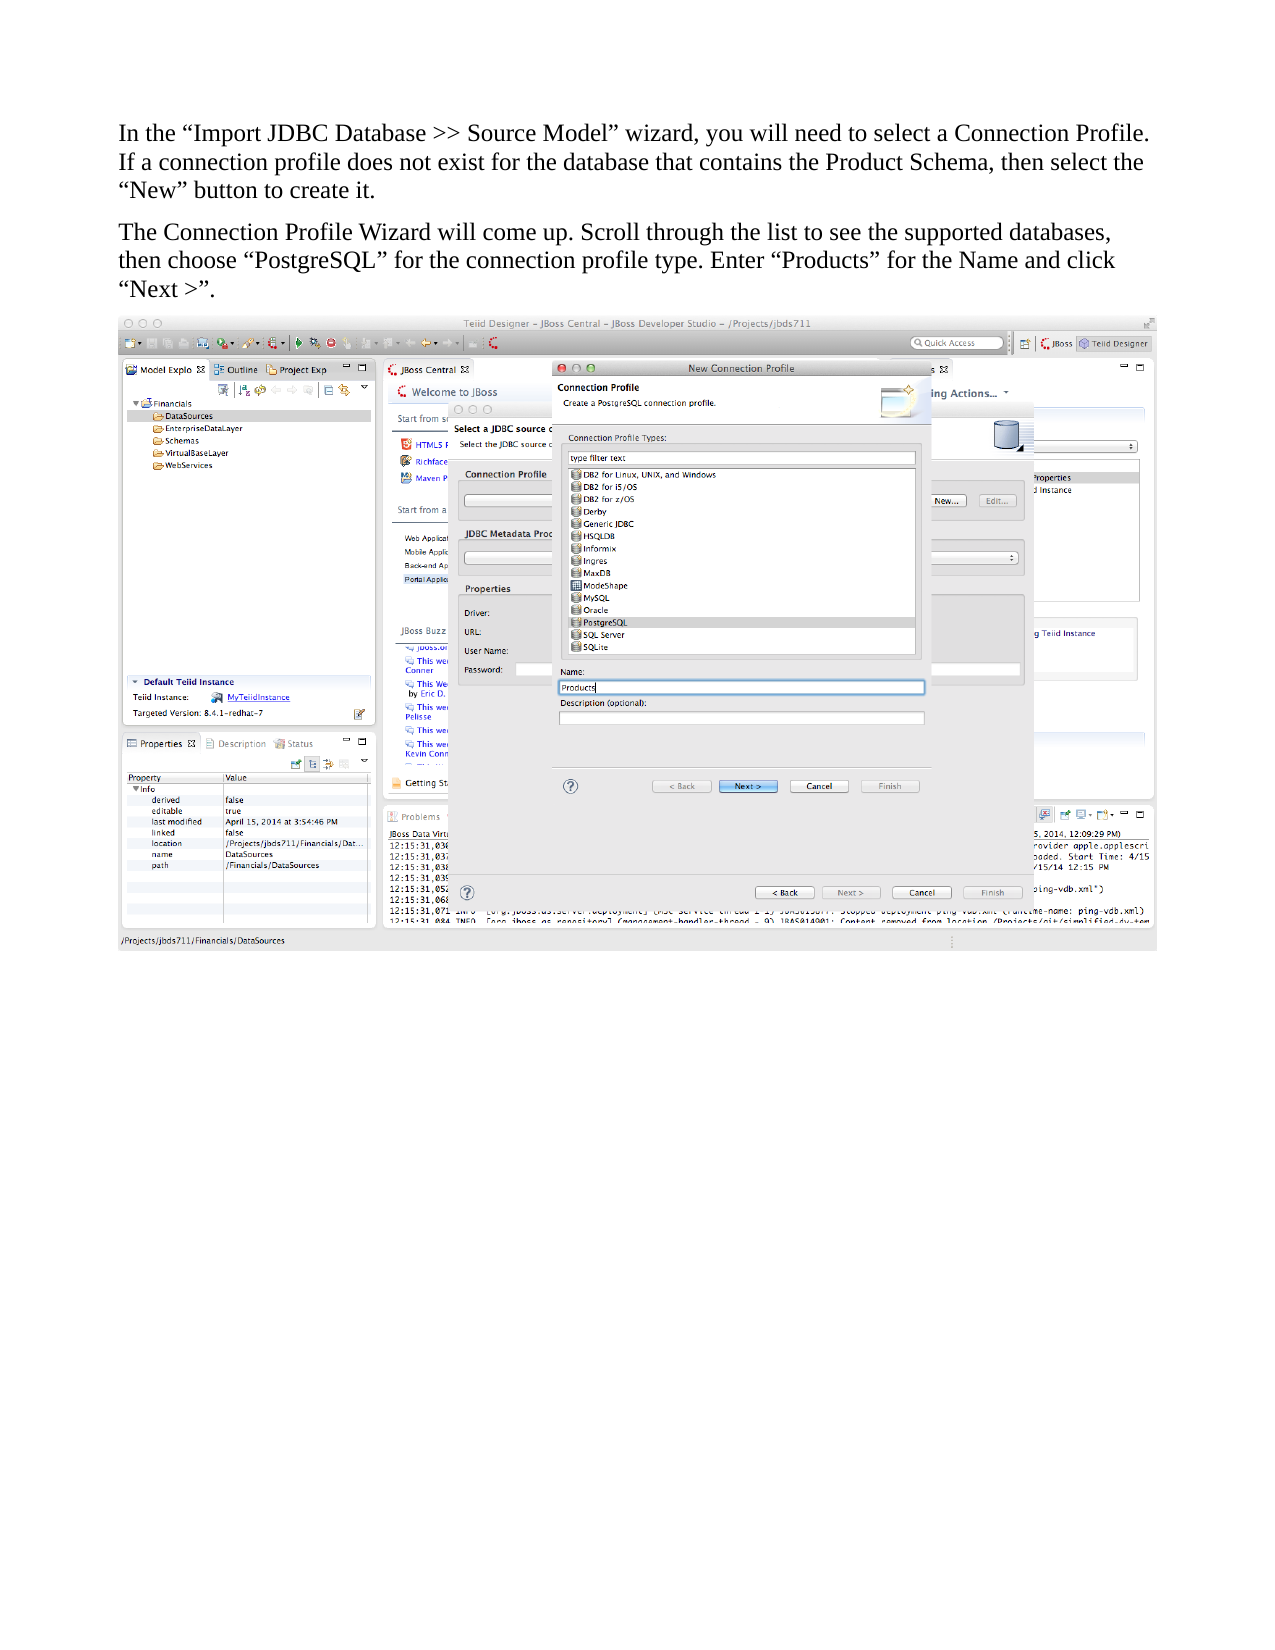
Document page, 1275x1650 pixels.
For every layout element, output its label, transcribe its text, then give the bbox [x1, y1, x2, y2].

text In the “Import JDBC Database >> Source Model” wizard, you will need to select a Connection Profile. If a connection profile does not exist for the database that contains the Product Schema, then select the “New” button to create it. [118, 118, 1157, 204]
picture [118, 315, 1157, 951]
text The Connection Profile Wizard will come up. Scroll through the list to see the supported databases, then choose “PostgreSQL” for the connection profile type. Enter “Products” for the Name and click “Next >”. [118, 217, 1157, 303]
